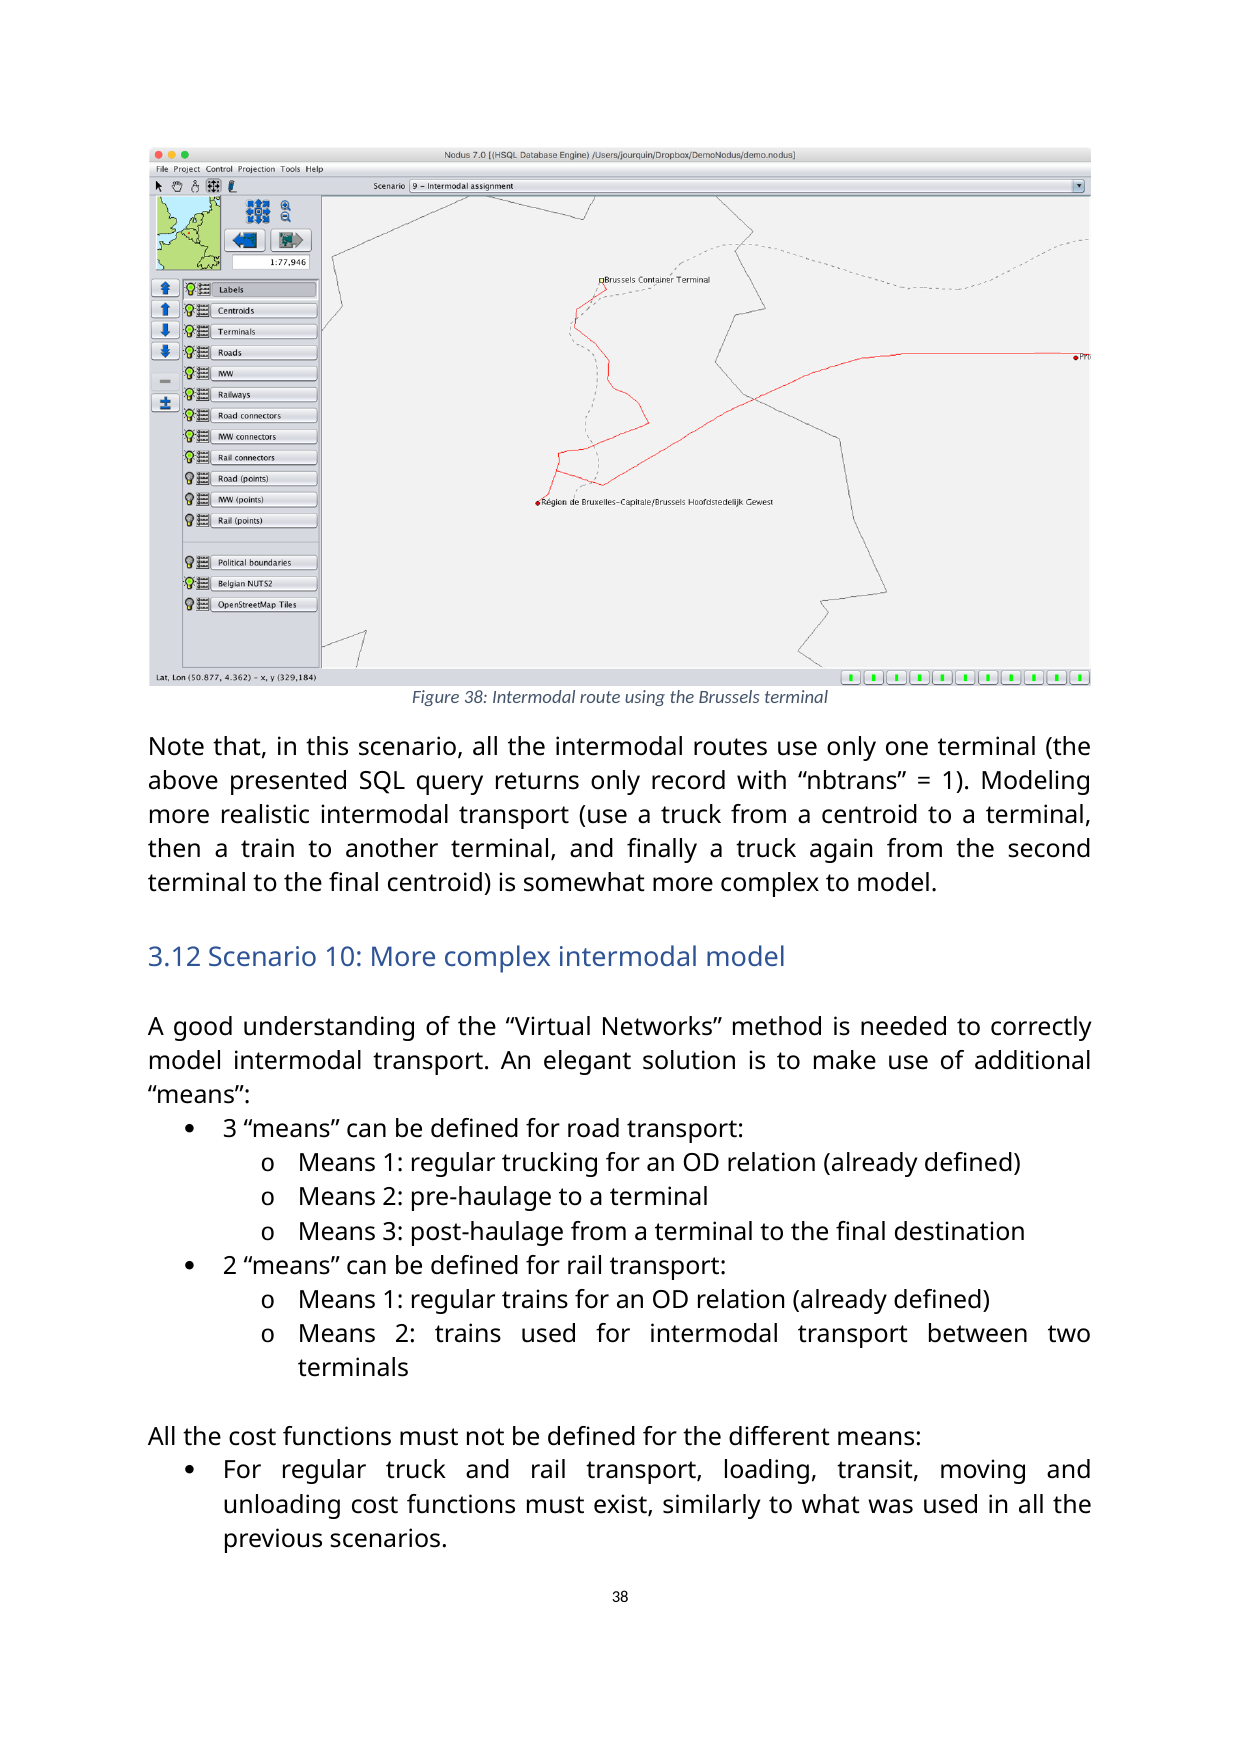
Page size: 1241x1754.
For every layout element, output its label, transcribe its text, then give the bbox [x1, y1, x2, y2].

list Means 1: regular trains for an OD relation (already defined) [260, 1281, 1093, 1316]
list 2 “means” can be defined for rail transport: [185, 1247, 1093, 1281]
list Means 3: post-haulage from a terminal to the final destination [260, 1213, 1093, 1247]
text Note that, in this scenario, all the intermodal routes use only one terminal (the above presented SQL query returns only record with “nbtrans” = 1). Modeling more realistic intermodal transport (use a truck from a centroid to a terminal, then a train to another terminal, and finally a truck again from the second terminal to the final centroid) is somewhat more complex to model. [148, 729, 1093, 899]
list For regular truck and rail transport, loading, transit, moving and unloading cost functions must exist, similarly to what was used in all the previous scenarios. [185, 1452, 1093, 1554]
list Means 1: regular trucking for an OD relation (already defined) [260, 1144, 1093, 1179]
text All the cost functions must not be defined for the different means: [148, 1418, 1093, 1452]
list 3 “means” can be defined for road transport: [185, 1111, 1093, 1144]
text Figure 38: Intermodal route using the Brussels terminal [148, 685, 1093, 708]
subtitle Scenario 10: More complex intermodal model [148, 937, 1093, 974]
picture [149, 147, 1091, 686]
list Means 2: trains used for intermodal transport between two terminals [260, 1316, 1093, 1384]
text A good understanding of the “Virtual Networks” method is needed to correctly model intermodal transport. An elegant solution is to make use of additional “means”: [148, 1008, 1093, 1111]
list Means 2: pre-haulage to a terminal [260, 1179, 1093, 1213]
